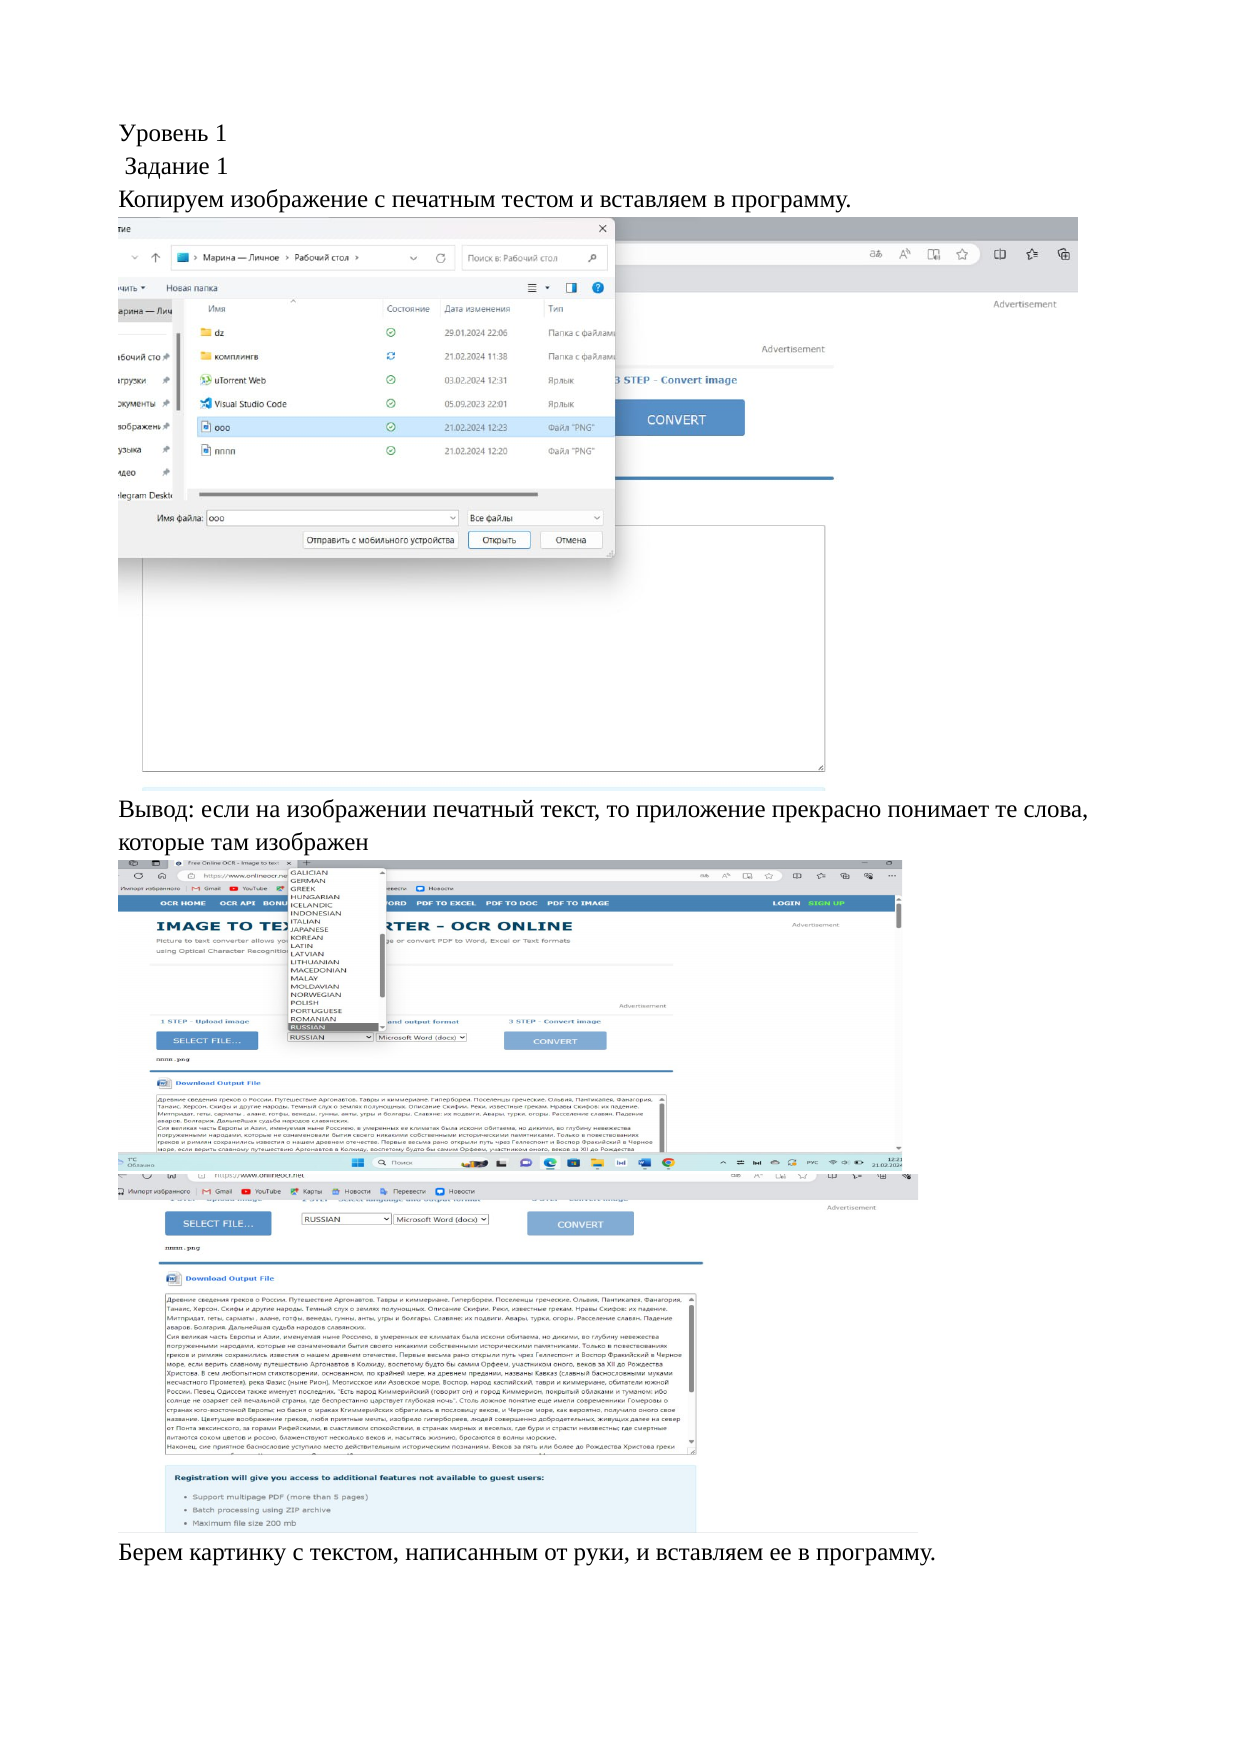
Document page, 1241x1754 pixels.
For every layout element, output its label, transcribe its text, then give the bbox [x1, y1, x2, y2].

picture [118, 217, 1078, 791]
picture [118, 860, 903, 1171]
text Уровень 1 [118, 118, 1122, 147]
text Копируем изображение с печатным тестом и вставляем в программу. [118, 184, 1122, 213]
text Вывод: если на изображении печатный текст, то приложение прекрасно понимает те слова, которые там изображен [118, 794, 1122, 1532]
picture [118, 1174, 919, 1533]
text Берем картинку с текстом, написанным от руки, и вставляем ее в программу. [118, 1537, 1122, 1566]
text Задание 1 [118, 151, 1122, 180]
